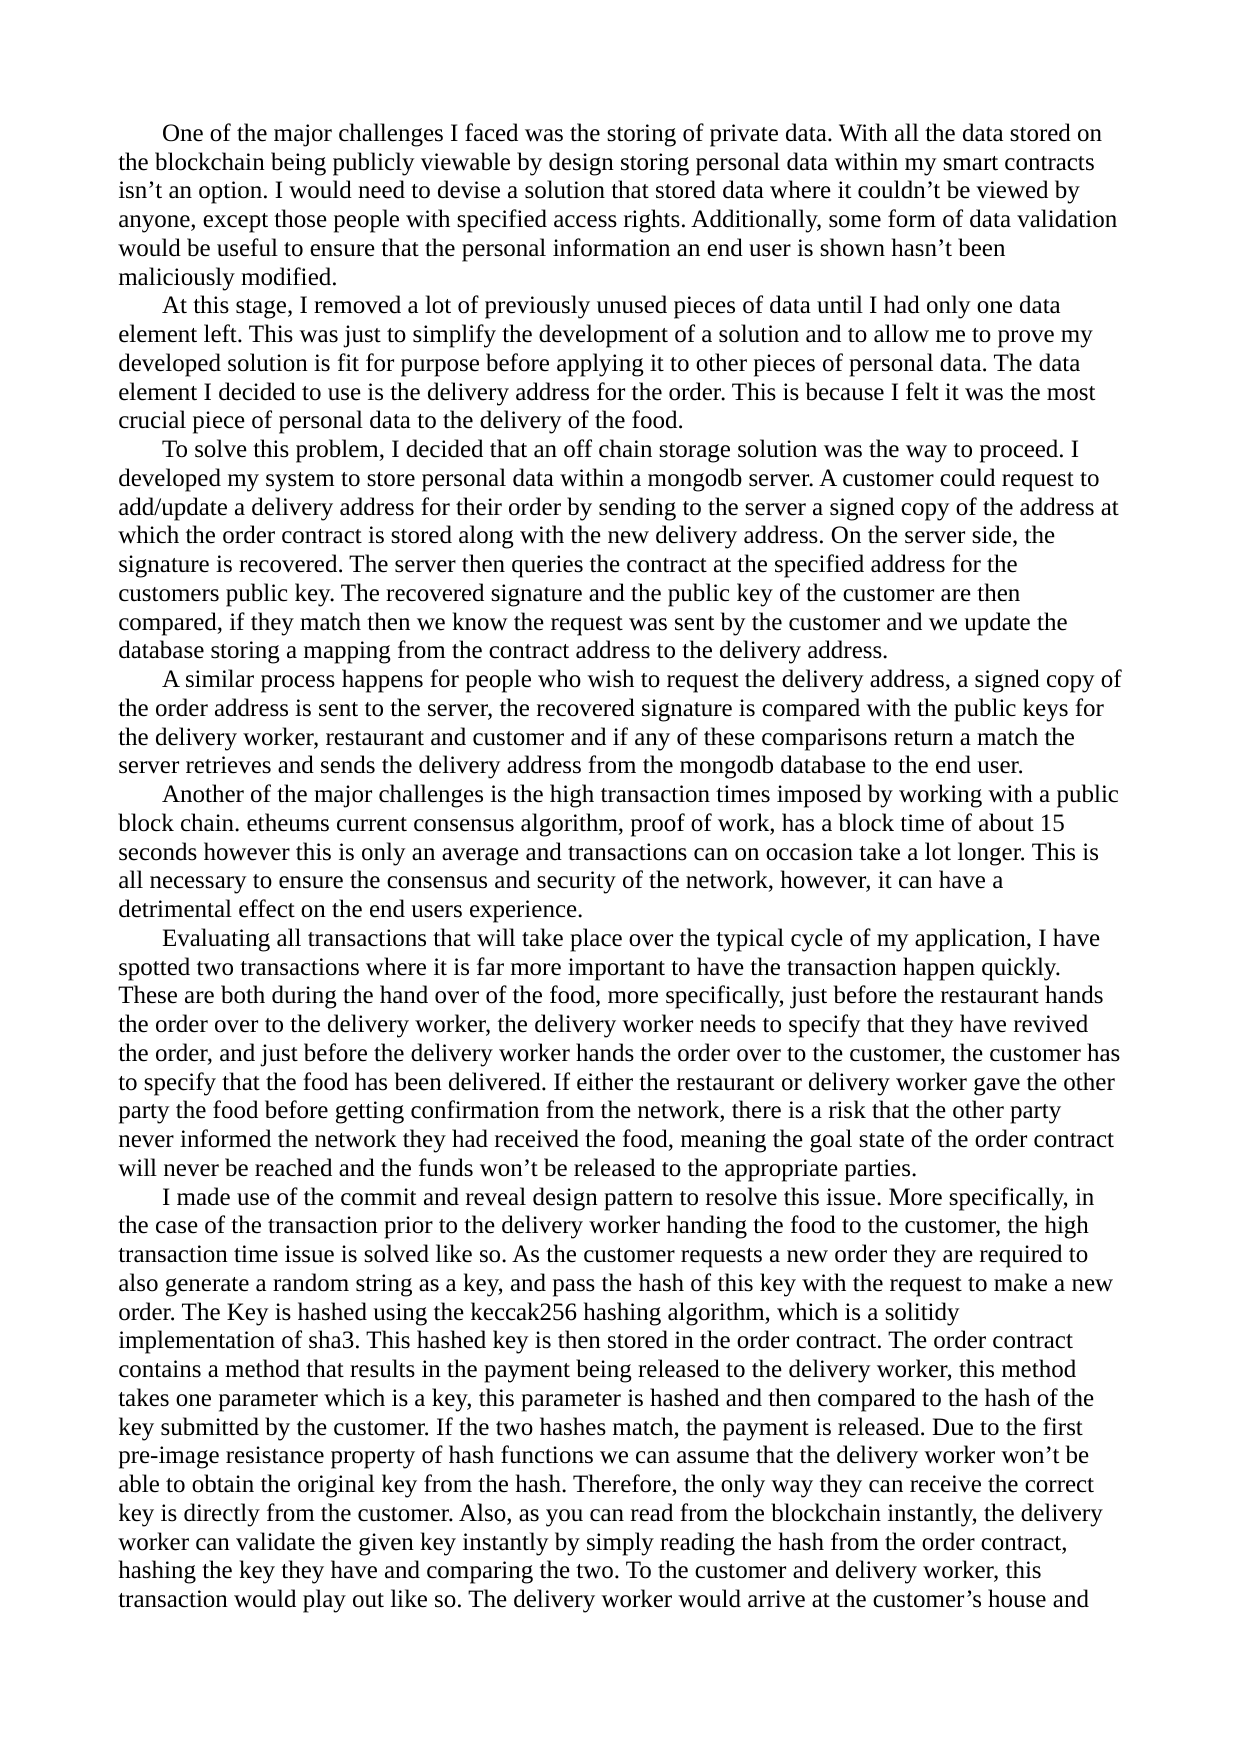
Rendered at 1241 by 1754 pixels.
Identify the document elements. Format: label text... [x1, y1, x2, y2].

text Evaluating all transactions that will take place over the typical cycle of my application, I have spotted two transactions where it is far more important to have the transaction happen quickly. These are both during the hand over of the food, more specifically, just before the restaurant hands the order over to the delivery worker, the delivery worker needs to specify that they have revived the order, and just before the delivery worker hands the order over to the customer, the customer has to specify that the food has been delivered. If either the restaurant or delivery worker gave the other party the food before getting confirmation from the network, there is a risk that the other party never informed the network they had received the food, meaning the goal state of the order contract will never be reached and the funds won’t be released to the appropriate parties. [118, 923, 1122, 1182]
text A similar process happens for people who wish to request the delivery address, a signed copy of the order address is sent to the server, the recovered signature is compared with the public keys for the delivery worker, restaurant and customer and if any of these comparisons return a match the server retrieves and sends the delivery address from the mongodb database to the end user. [118, 664, 1122, 779]
text At this stage, I removed a lot of previously unused pieces of data until I had only one data element left. This was just to simplify the development of a solution and to allow me to prove my developed solution is fit for purpose before applying it to other pieces of personal data. The data element I decided to use is the delivery address for the order. This is because I felt it was the most crucial piece of personal data to the delivery of the food. [118, 291, 1122, 434]
text I made use of the commit and reveal design pattern to resolve this issue. More specifically, in the case of the transaction prior to the delivery worker handing the food to the customer, the high transaction time issue is solved like so. As the customer requests a new order they are required to also generate a random string as a key, and pass the hash of this key with the request to make a new order. The Key is hashed using the keccak256 hashing algorithm, which is a solitidy implementation of sha3. This hashed key is then stored in the order contract. The order contract contains a method that results in the payment being released to the delivery worker, this method takes one parameter which is a key, this parameter is hashed and then compared to the hash of the key submitted by the customer. If the two hashes match, the payment is released. Due to the first pre-image resistance property of hash functions we can assume that the delivery worker won’t be able to obtain the original key from the hash. Therefore, the only way they can receive the correct key is directly from the customer. Also, as you can read from the blockchain instantly, the delivery worker can validate the given key instantly by simply reading the hash from the order contract, hashing the key they have and comparing the two. To the customer and delivery worker, this transaction would play out like so. The delivery worker would arrive at the customer’s house and [118, 1182, 1122, 1613]
text One of the major challenges I faced was the storing of private data. With all the data stored on the blockchain being publicly viewable by design storing personal data within my smart contracts isn’t an option. I would need to devise a solution that stored data where it couldn’t be viewed by anyone, except those people with specified access rights. Additionally, some form of data validation would be useful to ensure that the personal information an end user is shown hasn’t been maliciously modified. [118, 118, 1122, 291]
text To solve this problem, I decided that an off chain storage solution was the way to proceed. I developed my system to store personal data within a mongodb server. A customer could request to add/update a delivery address for their order by sending to the server a signed copy of the address at which the order contract is stored along with the new delivery address. On the server side, the signature is recovered. The server then queries the contract at the specified address for the customers public key. The recovered signature and the public key of the customer are then compared, if they match then we know the request was sent by the customer and we update the database storing a mapping from the contract address to the delivery address. [118, 434, 1122, 664]
text Another of the major challenges is the high transaction times imposed by working with a public block chain. etheums current consensus algorithm, proof of work, has a block time of about 15 seconds however this is only an average and transactions can on occasion take a lot longer. This is all necessary to ensure the consensus and security of the network, however, it can have a detrimental effect on the end users experience. [118, 779, 1122, 923]
